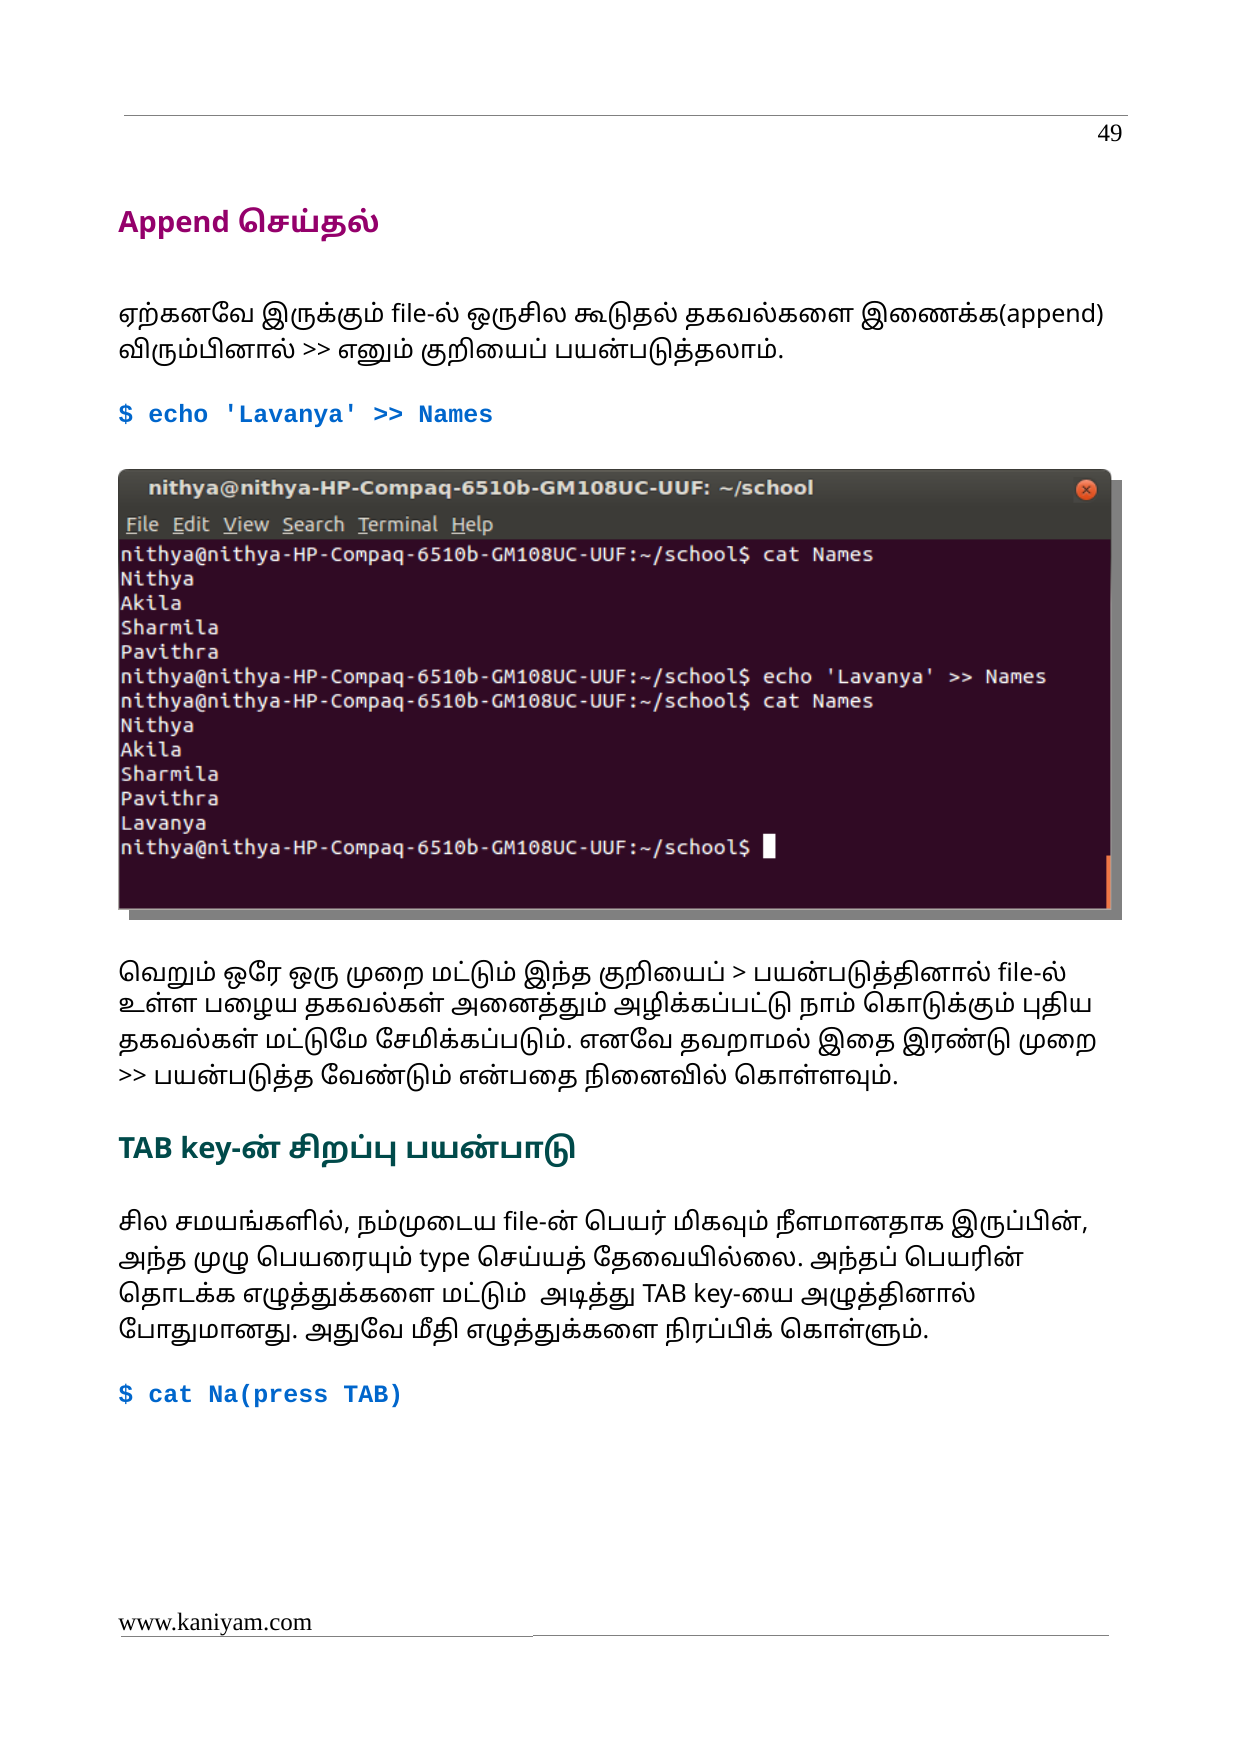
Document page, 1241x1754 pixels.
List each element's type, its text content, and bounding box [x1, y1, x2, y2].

text சில சமயங்களில், நம்முடைய file-ன் பெயர் மிகவும் நீளமானதாக இருப்பின், அந்த முழு பெயரையும் type செய்யத் தேவையில்லை. அந்தப் பெயரின் தொடக்க எழுத்துக்களை மட்டும் அடித்து TAB key-யை அழுத்தினால் போதுமானது. அதுவே மீதி எழுத்துக்களை நிரப்பிக் கொள்ளும். [118, 1203, 1122, 1348]
subtitle TAB key-ன் சிறப்பு பயன்பாடு [118, 1127, 1122, 1169]
text $ echo 'Lavanya' >> Names [118, 402, 1122, 430]
text வெறும் ஒரே ஒரு முறை மட்டும் இந்த குறியைப் > பயன்படுத்தினால் file-ல் உள்ள பழைய தகவல்கள் அனைத்தும் அழிக்கப்பட்டு நாம் கொடுக்கும் புதிய தகவல்கள் மட்டுமே சேமிக்கப்படும். எனவே தவறாமல் இதை இரண்டு முறை >> பயன்படுத்த வேண்டும் என்பதை நினைவில் கொள்ளவும். [118, 954, 1122, 1093]
text ஏற்கனவே இருக்கும் file-ல் ஒருசில கூடுதல் தகவல்களை இணைக்க(append) விரும்பினால் >> எனும் குறியைப் பயன்படுத்தலாம். [118, 295, 1122, 367]
text $ cat Na(press TAB) [118, 1382, 1122, 1410]
picture [118, 469, 1112, 910]
subtitle Append செய்தல் [118, 201, 1122, 243]
